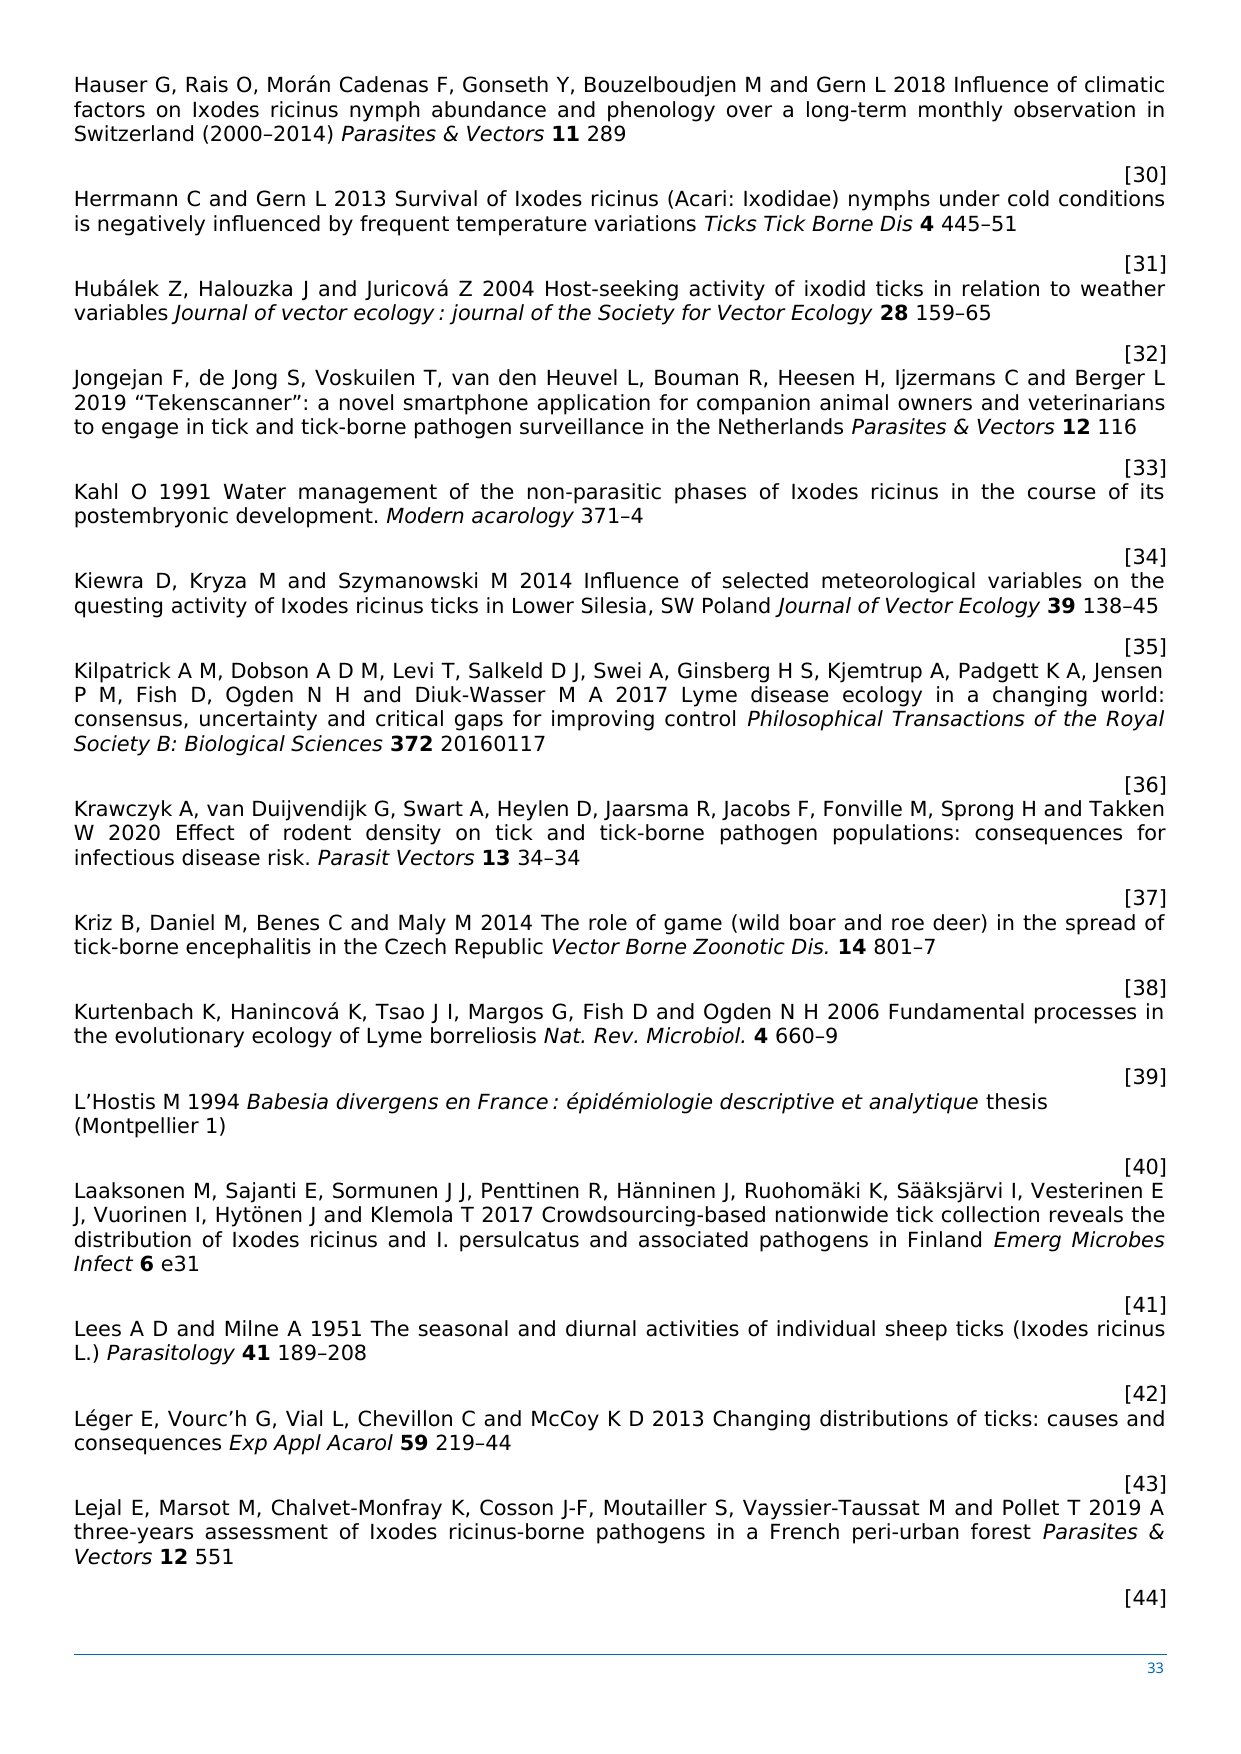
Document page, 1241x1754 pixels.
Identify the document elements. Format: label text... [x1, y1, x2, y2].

text [40] [73, 1155, 1167, 1179]
text [39] [73, 1065, 1167, 1090]
text Hauser G, Rais O, Morán Cadenas F, Gonseth Y, Bouzelboudjen M and Gern L 2018 Influence of climatic factors on Ixodes ricinus nymph abundance and phenology over a long-term monthly observation in Switzerland (2000–2014) Parasites & Vectors 11 289 [73, 73, 1167, 146]
text [37] [73, 886, 1167, 911]
text Laaksonen M, Sajanti E, Sormunen J J, Penttinen R, Hänninen J, Ruohomäki K, Sääksjärvi I, Vesterinen E J, Vuorinen I, Hytönen J and Klemola T 2017 Crowdsourcing-based nationwide tick collection reveals the distribution of Ixodes ricinus and I. persulcatus and associated pathogens in Finland Emerg Microbes Infect 6 e31 [73, 1179, 1167, 1276]
text [34] [73, 545, 1167, 569]
text Kurtenbach K, Hanincová K, Tsao J I, Margos G, Fish D and Ogden N H 2006 Fundamental processes in the evolutionary ecology of Lyme borreliosis Nat. Rev. Microbiol. 4 660–9 [73, 1000, 1167, 1049]
text Hubálek Z, Halouzka J and Juricová Z 2004 Host-seeking activity of ixodid ticks in relation to weather variables Journal of vector ecology : journal of the Society for Vector Ecology 28 159–65 [73, 277, 1167, 325]
text Kilpatrick A M, Dobson A D M, Levi T, Salkeld D J, Swei A, Ginsberg H S, Kjemtrup A, Padgett K A, Jensen P M, Fish D, Ogden N H and Diuk-Wasser M A 2017 Lyme disease ecology in a changing world: consensus, uncertainty and critical gaps for improving control Philosophical Transactions of the Royal Society B: Biological Sciences 372 20160117 [73, 659, 1167, 756]
text [42] [73, 1382, 1167, 1407]
text Lees A D and Milne A 1951 The seasonal and diurnal activities of individual sheep ticks (Ixodes ricinus L.) Parasitology 41 189–208 [73, 1317, 1167, 1366]
text Lejal E, Marsot M, Chalvet-Monfray K, Cosson J-F, Moutailler S, Vayssier-Taussat M and Pollet T 2019 A three-years assessment of Ixodes ricinus-borne pathogens in a French peri-urban forest Parasites & Vectors 12 551 [73, 1496, 1167, 1569]
text Kiewra D, Kryza M and Szymanowski M 2014 Influence of selected meteorological variables on the questing activity of Ixodes ricinus ticks in Lower Silesia, SW Poland Journal of Vector Ecology 39 138–45 [73, 569, 1167, 618]
text Kriz B, Daniel M, Benes C and Maly M 2014 The role of game (wild boar and roe deer) in the spread of tick-borne encephalitis in the Czech Republic Vector Borne Zoonotic Dis. 14 801–7 [73, 911, 1167, 959]
text [35] [73, 635, 1167, 659]
text [31] [73, 252, 1167, 277]
text [32] [73, 342, 1167, 366]
text [33] [73, 456, 1167, 480]
text Jongejan F, de Jong S, Voskuilen T, van den Heuvel L, Bouman R, Heesen H, Ijzermans C and Berger L 2019 “Tekenscanner”: a novel smartphone application for companion animal owners and veterinarians to engage in tick and tick-borne pathogen surveillance in the Netherlands Parasites & Vectors 12 116 [73, 366, 1167, 439]
text [38] [73, 976, 1167, 1000]
text [36] [73, 773, 1167, 797]
text Léger E, Vourc’h G, Vial L, Chevillon C and McCoy K D 2013 Changing distributions of ticks: causes and consequences Exp Appl Acarol 59 219–44 [73, 1407, 1167, 1455]
text Krawczyk A, van Duijvendijk G, Swart A, Heylen D, Jaarsma R, Jacobs F, Fonville M, Sprong H and Takken W 2020 Effect of rodent density on tick and tick-borne pathogen populations: consequences for infectious disease risk. Parasit Vectors 13 34–34 [73, 797, 1167, 870]
text [30] [73, 163, 1167, 187]
text Herrmann C and Gern L 2013 Survival of Ixodes ricinus (Acari: Ixodidae) nymphs under cold conditions is negatively influenced by frequent temperature variations Ticks Tick Borne Dis 4 445–51 [73, 187, 1167, 236]
text [44] [73, 1586, 1167, 1610]
text Kahl O 1991 Water management of the non-parasitic phases of Ixodes ricinus in the course of its postembryonic development. Modern acarology 371–4 [73, 480, 1167, 528]
text [41] [73, 1293, 1167, 1317]
text [43] [73, 1472, 1167, 1496]
text L’Hostis M 1994 Babesia divergens en France : épidémiologie descriptive et analytique thesis (Montpellier 1) [73, 1090, 1167, 1138]
